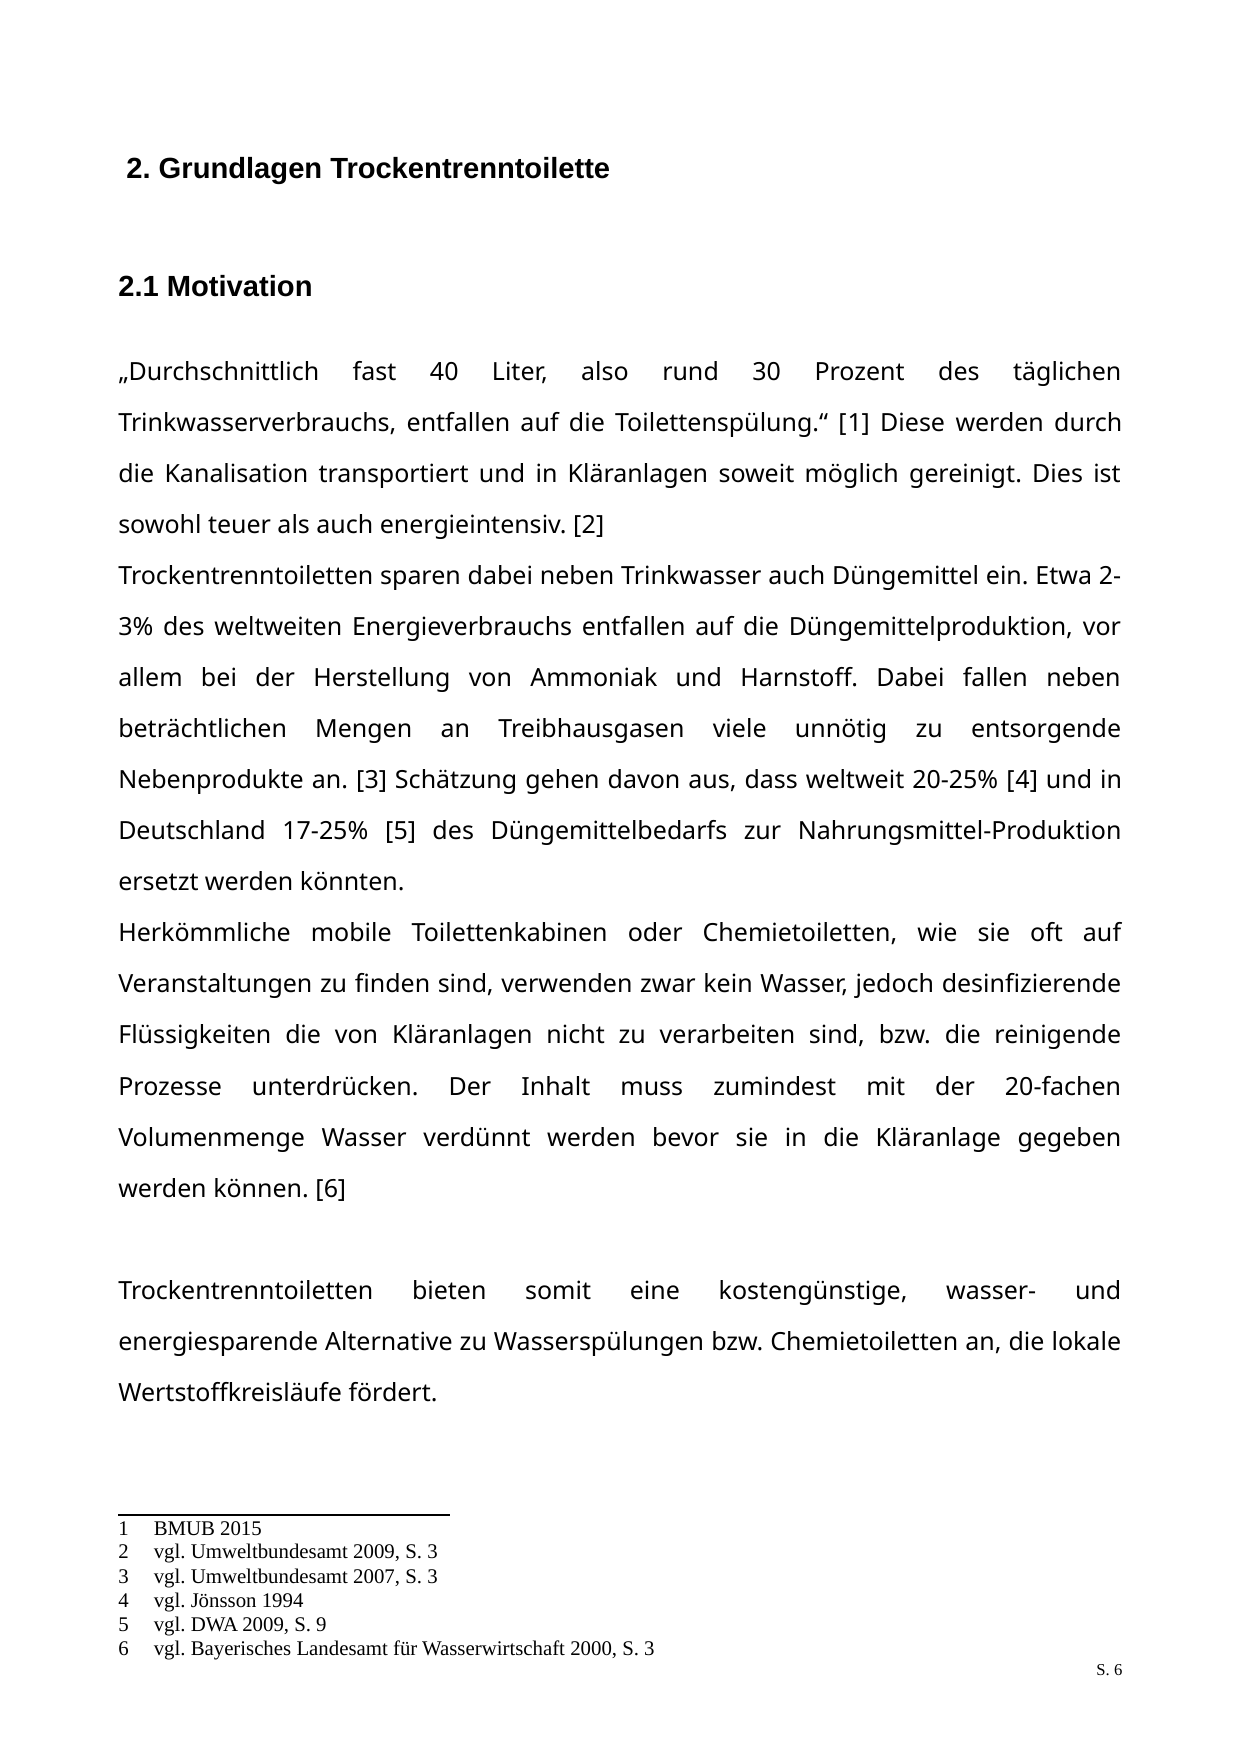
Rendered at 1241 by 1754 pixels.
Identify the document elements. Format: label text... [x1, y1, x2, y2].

subtitle 2. Grundlagen Trockentrenntoilette [118, 151, 1122, 184]
subtitle 2.1 Motivation [118, 269, 1122, 302]
text Trockentrenntoiletten bieten somit eine kostengünstige, wasser- und energiesparende Alternative zu Wasserspülungen bzw. Chemietoiletten an, die lokale Wertstoffkreisläufe fördert. [118, 1272, 1122, 1408]
text Herkömmliche mobile Toilettenkabinen oder Chemietoiletten, wie sie oft auf Veranstaltungen zu finden sind, verwenden zwar kein Wasser, jedoch desinfizierende Flüssigkeiten die von Kläranlagen nicht zu verarbeiten sind, bzw. die reinigende Prozesse unterdrücken. Der Inhalt muss zumindest mit der 20-fachen Volumenmenge Wasser verdünnt werden bevor sie in die Kläranlage gegeben werden können. [] [118, 915, 1122, 1204]
text Trockentrenntoiletten sparen dabei neben Trinkwasser auch Düngemittel ein. Etwa 2-3% des weltweiten Energieverbrauchs entfallen auf die Düngemittelproduktion, vor allem bei der Herstellung von Ammoniak und Harnstoff. Dabei fallen neben beträchtlichen Mengen an Treibhausgasen viele unnötig zu entsorgende Nebenprodukte an. [] Schätzung gehen davon aus, dass weltweit 20-25% [] und in Deutschland 17-25% [] des Düngemittelbedarfs zur Nahrungsmittel-Produktion ersetzt werden könnten. [118, 558, 1122, 898]
text vgl. Umweltbundesamt 2007, S. 3 [118, 1563, 1122, 1588]
text vgl. Jönsson 1994 [118, 1588, 1122, 1612]
text vgl. Bayerisches Landesamt für Wasserwirtschaft 2000, S. 3 [118, 1636, 1122, 1660]
text vgl. Umweltbundesamt 2009, S. 3 [118, 1539, 1122, 1563]
text BMUB 2015 [118, 1515, 1122, 1539]
text „Durchschnittlich fast 40 Liter, also rund 30 Prozent des täglichen Trinkwasserverbrauchs, entfallen auf die Toilettenspülung.“ [] Diese werden durch die Kanalisation transportiert und in Kläranlagen soweit möglich gereinigt. Dies ist sowohl teuer als auch energieintensiv. [] [118, 353, 1122, 541]
text vgl. DWA 2009, S. 9 [118, 1612, 1122, 1636]
